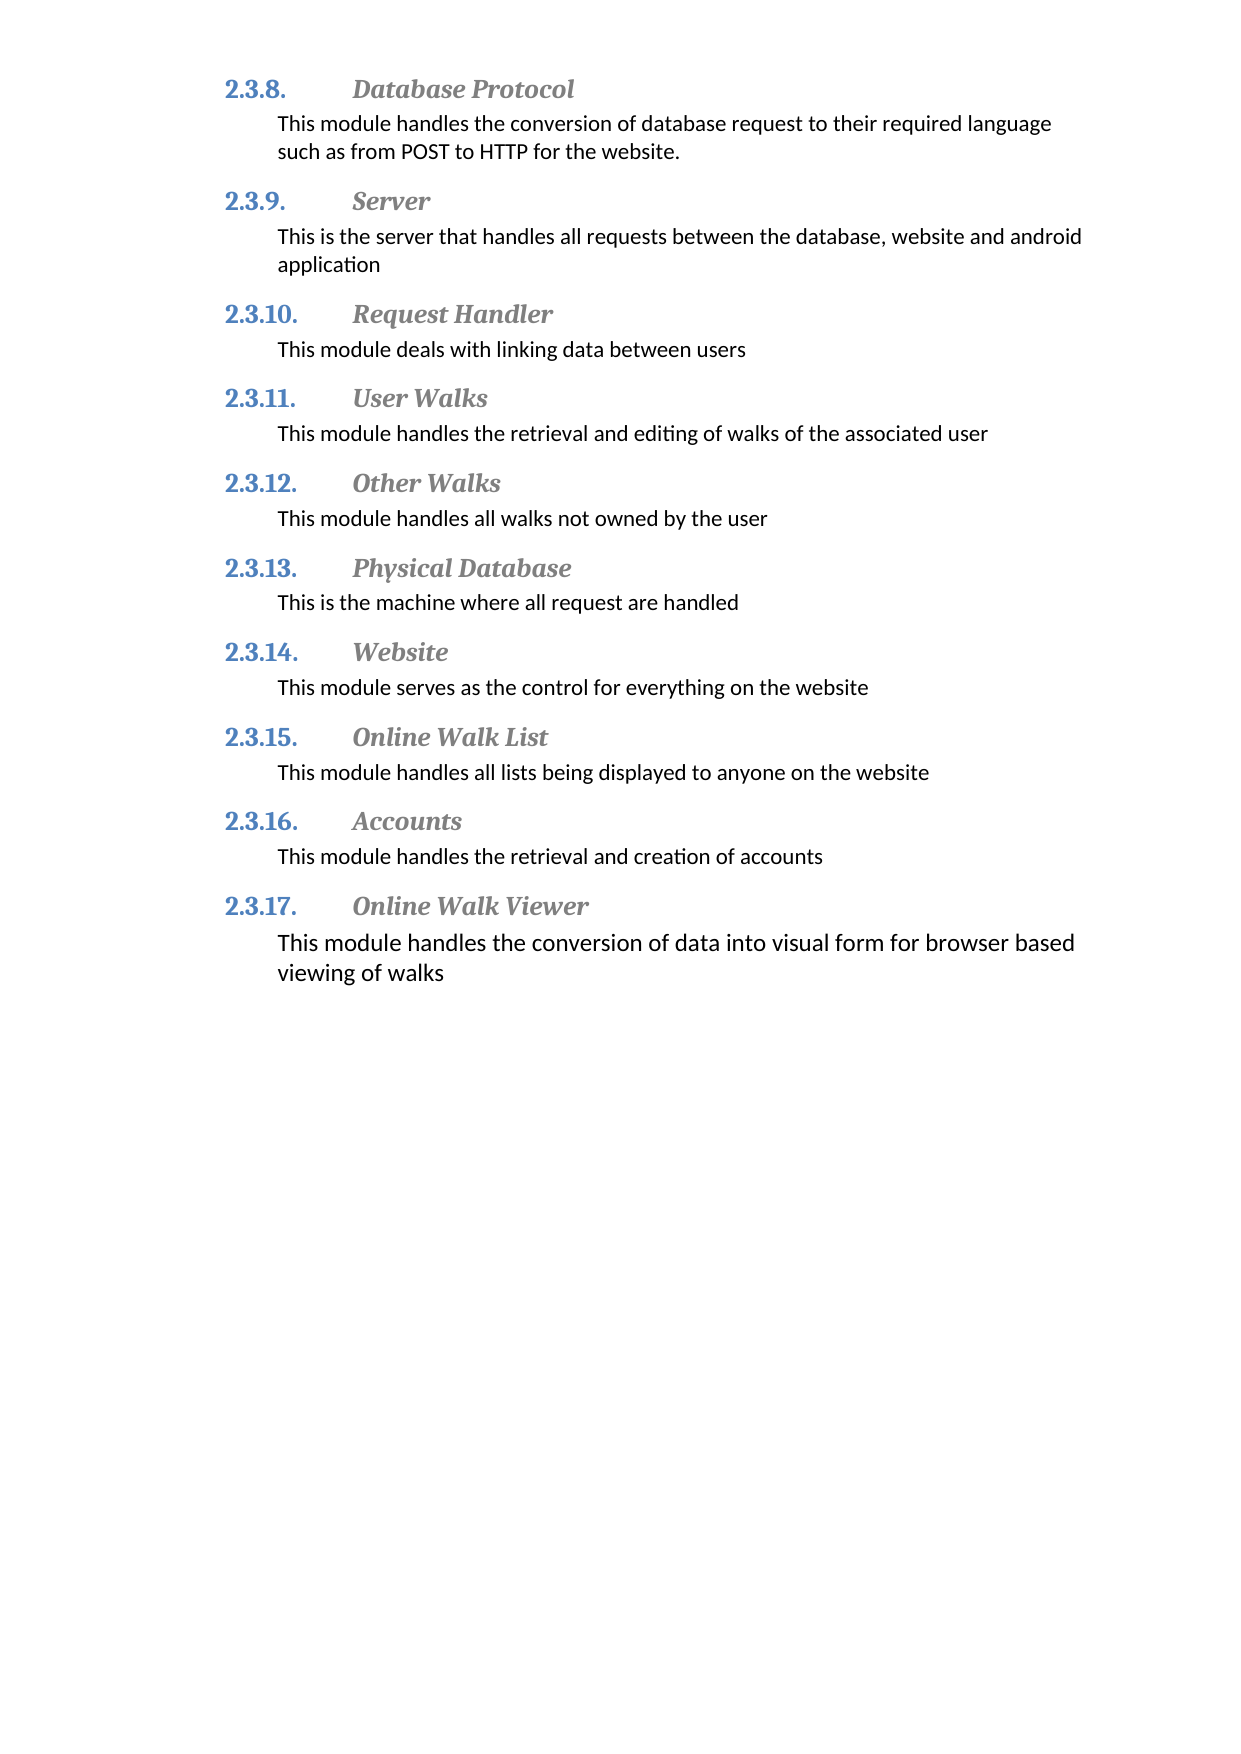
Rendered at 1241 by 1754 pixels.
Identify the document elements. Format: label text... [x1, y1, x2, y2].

text This module handles the retrieval and creation of accounts [277, 842, 1090, 870]
text This module handles all walks not owned by the user [277, 504, 1090, 532]
text This module handles all lists being displayed to anyone on the website [277, 758, 1090, 786]
text This module serves as the control for everything on the website [277, 673, 1090, 701]
subtitle Website [225, 637, 1090, 668]
subtitle Online Walk Viewer [225, 891, 1090, 922]
subtitle Database Protocol [225, 74, 1090, 105]
text This is the machine where all request are handled [277, 588, 1090, 616]
text This module deals with linking data between users [277, 335, 1090, 363]
subtitle Online Walk List [225, 722, 1090, 753]
subtitle Other Walks [225, 468, 1090, 499]
subtitle User Walks [225, 383, 1090, 415]
subtitle Physical Database [225, 553, 1090, 584]
subtitle Server [225, 186, 1090, 217]
subtitle Request Handler [225, 299, 1090, 330]
text This is the server that handles all requests between the database, website and android application [277, 222, 1090, 278]
text This module handles the retrieval and editing of walks of the associated user [277, 419, 1090, 447]
text This module handles the conversion of data into visual form for browser based viewing of walks [277, 927, 1090, 988]
text This module handles the conversion of database request to their required language such as from POST to HTTP for the website. [277, 109, 1090, 166]
subtitle Accounts [225, 806, 1090, 838]
